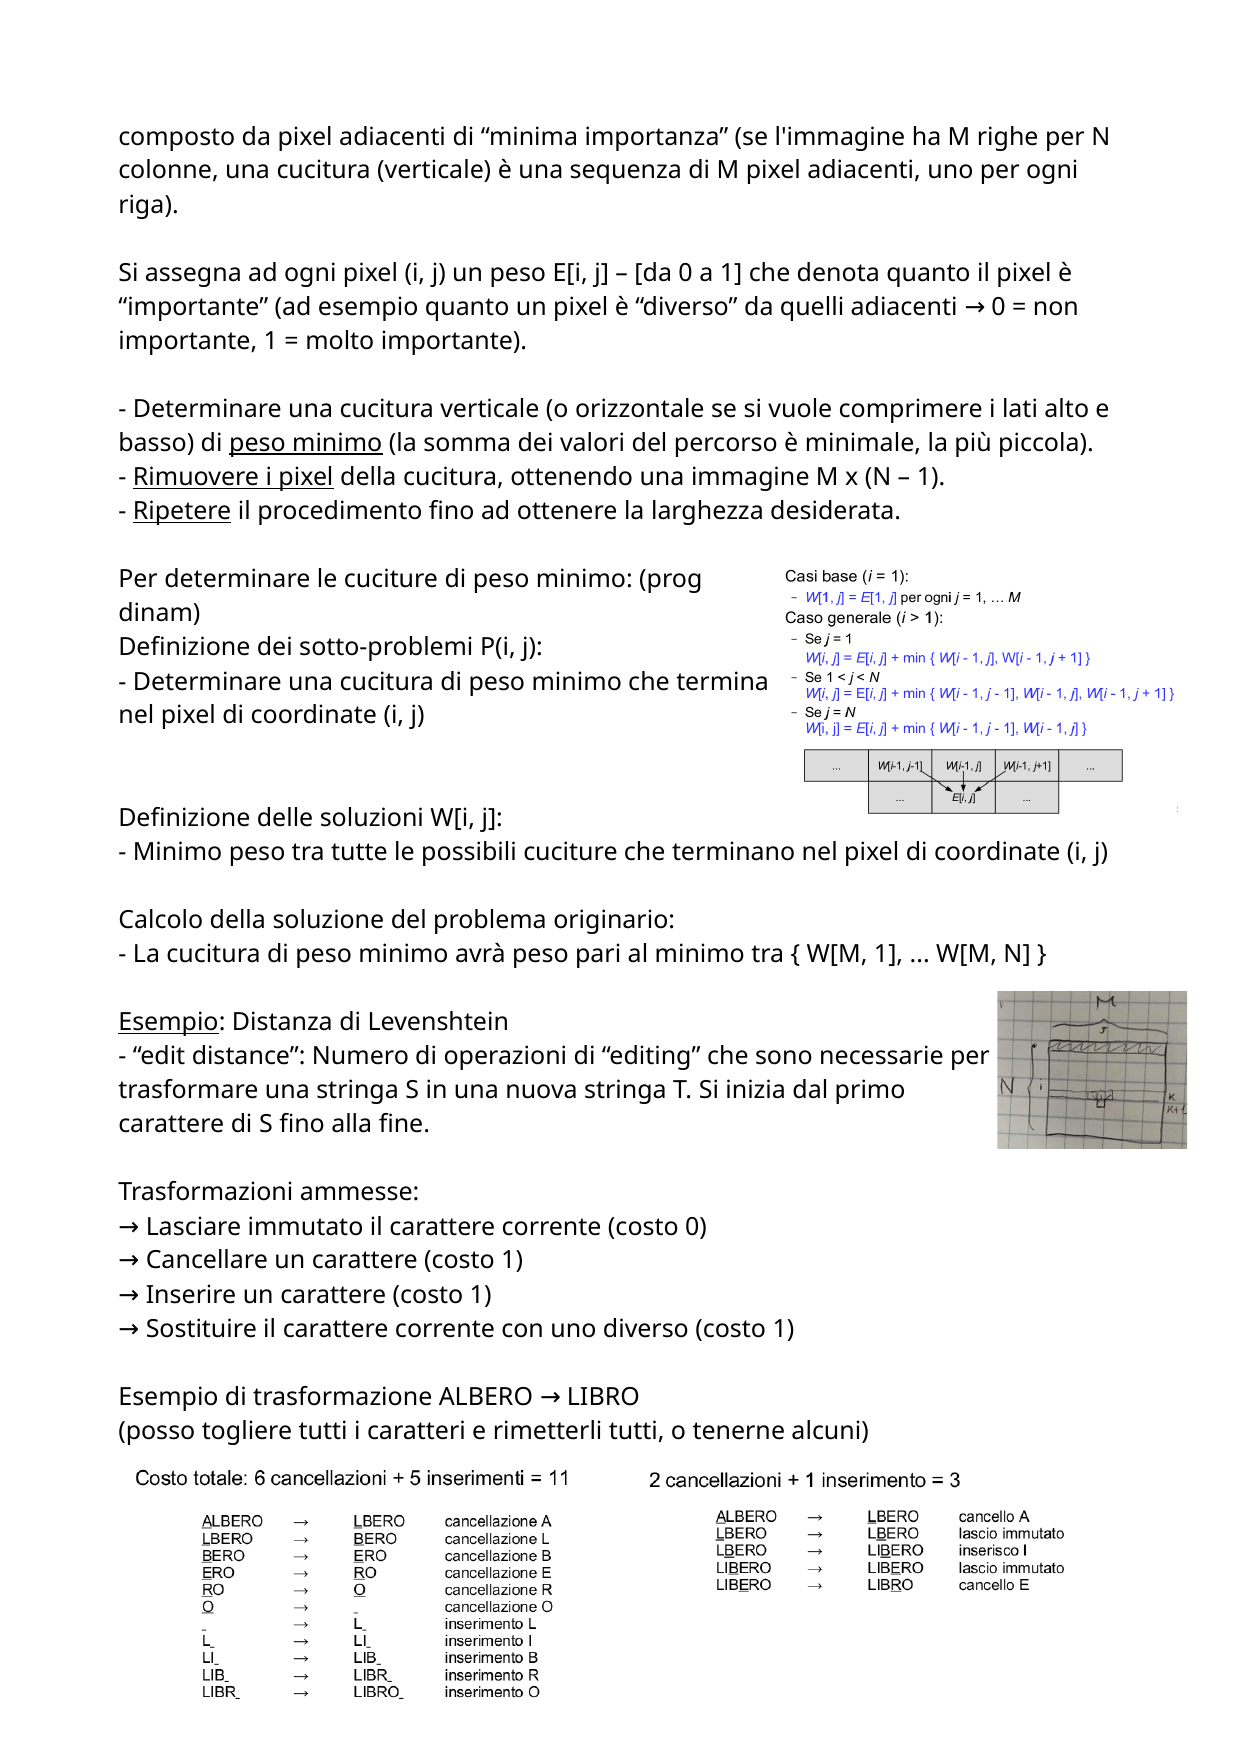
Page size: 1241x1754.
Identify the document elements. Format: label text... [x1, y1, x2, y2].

text Trasformazioni ammesse: [118, 1174, 1122, 1208]
text Definizione delle soluzioni W[i, j]: [118, 799, 1122, 833]
text - Determinare una cucitura di peso minimo che termina nel pixel di coordinate (i, j) [118, 663, 782, 731]
text → Lasciare immutato il carattere corrente (costo 0) [118, 1208, 1122, 1242]
text Per determinare le cuciture di peso minimo: (prog dinam) [118, 561, 1122, 629]
text - La cucitura di peso minimo avrà peso pari al minimo tra { W[M, 1], ... W[M, N] } [118, 936, 1122, 970]
picture [782, 565, 1178, 818]
picture [132, 1466, 575, 1703]
text - Ripetere il procedimento fino ad ottenere la larghezza desiderata. [118, 493, 1122, 527]
text (posso togliere tutti i caratteri e rimetterli tutti, o tenerne alcuni) [118, 1412, 1122, 1447]
text composto da pixel adiacenti di “minima importanza” (se l'immagine ha M righe per N colonne, una cucitura (verticale) è una sequenza di M pixel adiacenti, uno per ogni riga). [118, 118, 1122, 220]
text - Determinare una cucitura verticale (o orizzontale se si vuole comprimere i lati alto e basso) di peso minimo (la somma dei valori del percorso è minimale, la più piccola). [118, 391, 1122, 459]
text Si assegna ad ogni pixel (i, j) un peso E[i, j] – [da 0 a 1] che denota quanto il pixel è “importante” (ad esempio quanto un pixel è “diverso” da quelli adiacenti → 0 = non importante, 1 = molto importante). [118, 254, 1122, 357]
text - “edit distance”: Numero di operazioni di “editing” che sono necessarie per trasformare una stringa S in una nuova stringa T. Si inizia dal primo carattere di S fino alla fine. [118, 1038, 997, 1140]
text → Sostituire il carattere corrente con uno diverso (costo 1) [118, 1310, 1122, 1344]
picture [642, 1467, 1065, 1598]
text - Rimuovere i pixel della cucitura, ottenendo una immagine M x (N – 1). [118, 459, 1122, 493]
text Esempio: Distanza di Levenshtein [118, 1004, 997, 1038]
picture [997, 991, 1188, 1148]
text → Inserire un carattere (costo 1) [118, 1276, 1122, 1310]
text Definizione dei sotto-problemi P(i, j): [118, 629, 782, 663]
text Esempio di trasformazione ALBERO → LIBRO [118, 1378, 1122, 1412]
text Calcolo della soluzione del problema originario: [118, 902, 1122, 936]
text → Cancellare un carattere (costo 1) [118, 1242, 1122, 1276]
text - Minimo peso tra tutte le possibili cuciture che terminano nel pixel di coordinate (i, j) [118, 833, 1122, 867]
